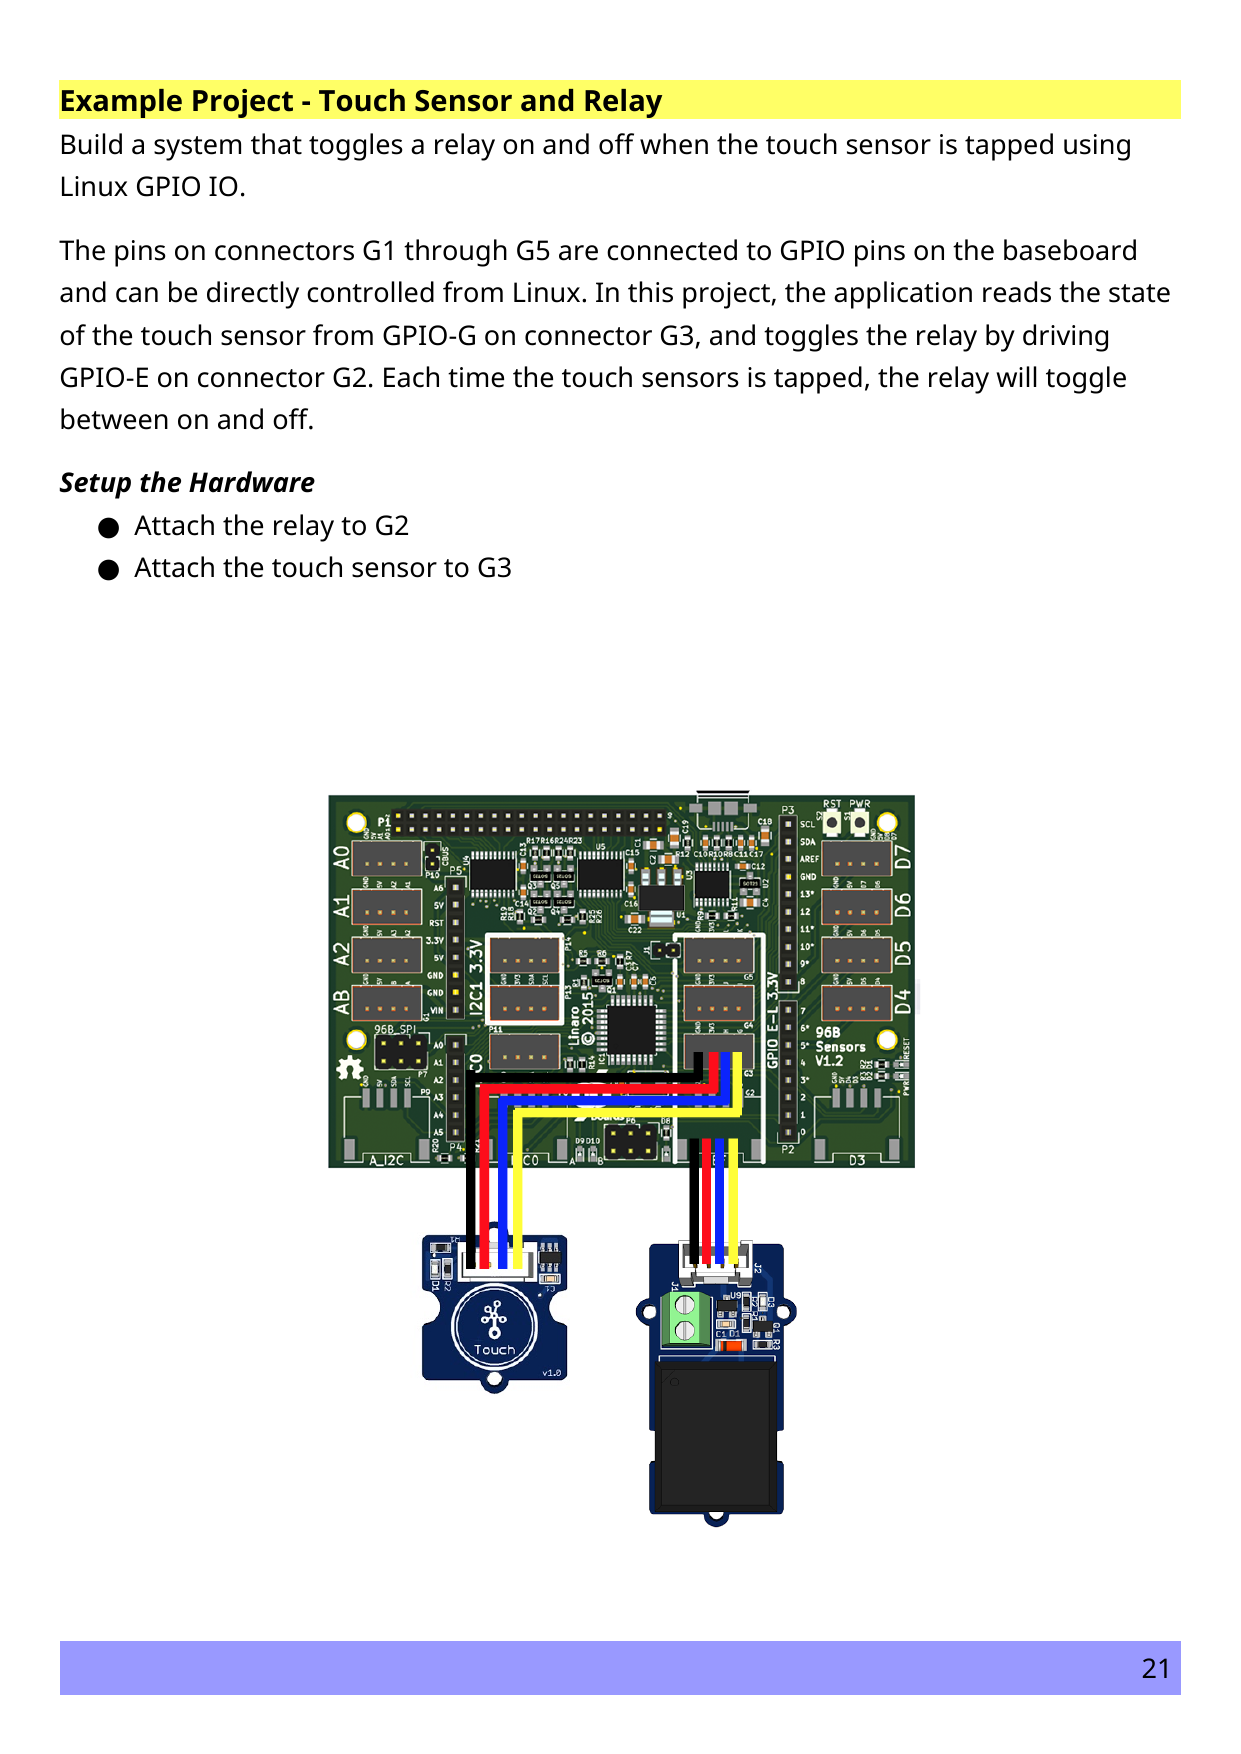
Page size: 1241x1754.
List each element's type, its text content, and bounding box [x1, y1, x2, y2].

text Build a system that toggles a relay on and off when the touch sensor is tapped using Linux GPIO IO. [59, 126, 1181, 205]
list Attach the relay to G2 [97, 506, 1181, 543]
list Attach the touch sensor to G3 [97, 549, 1181, 586]
picture [314, 779, 926, 1534]
text The pins on connectors G1 through G5 are connected to GPIO pins on the baseboard and can be directly controlled from Linux. In this project, the application reads the state of the touch sensor from GPIO-G on connector G3, and toggles the relay by driving GPIO-E on connector G2. Each time the touch sensors is tapped, the relay will toggle between on and off. [59, 231, 1181, 438]
subtitle Example Project - Touch Sensor and Relay [59, 80, 1181, 119]
subtitle Setup the Hardware [59, 464, 1181, 501]
